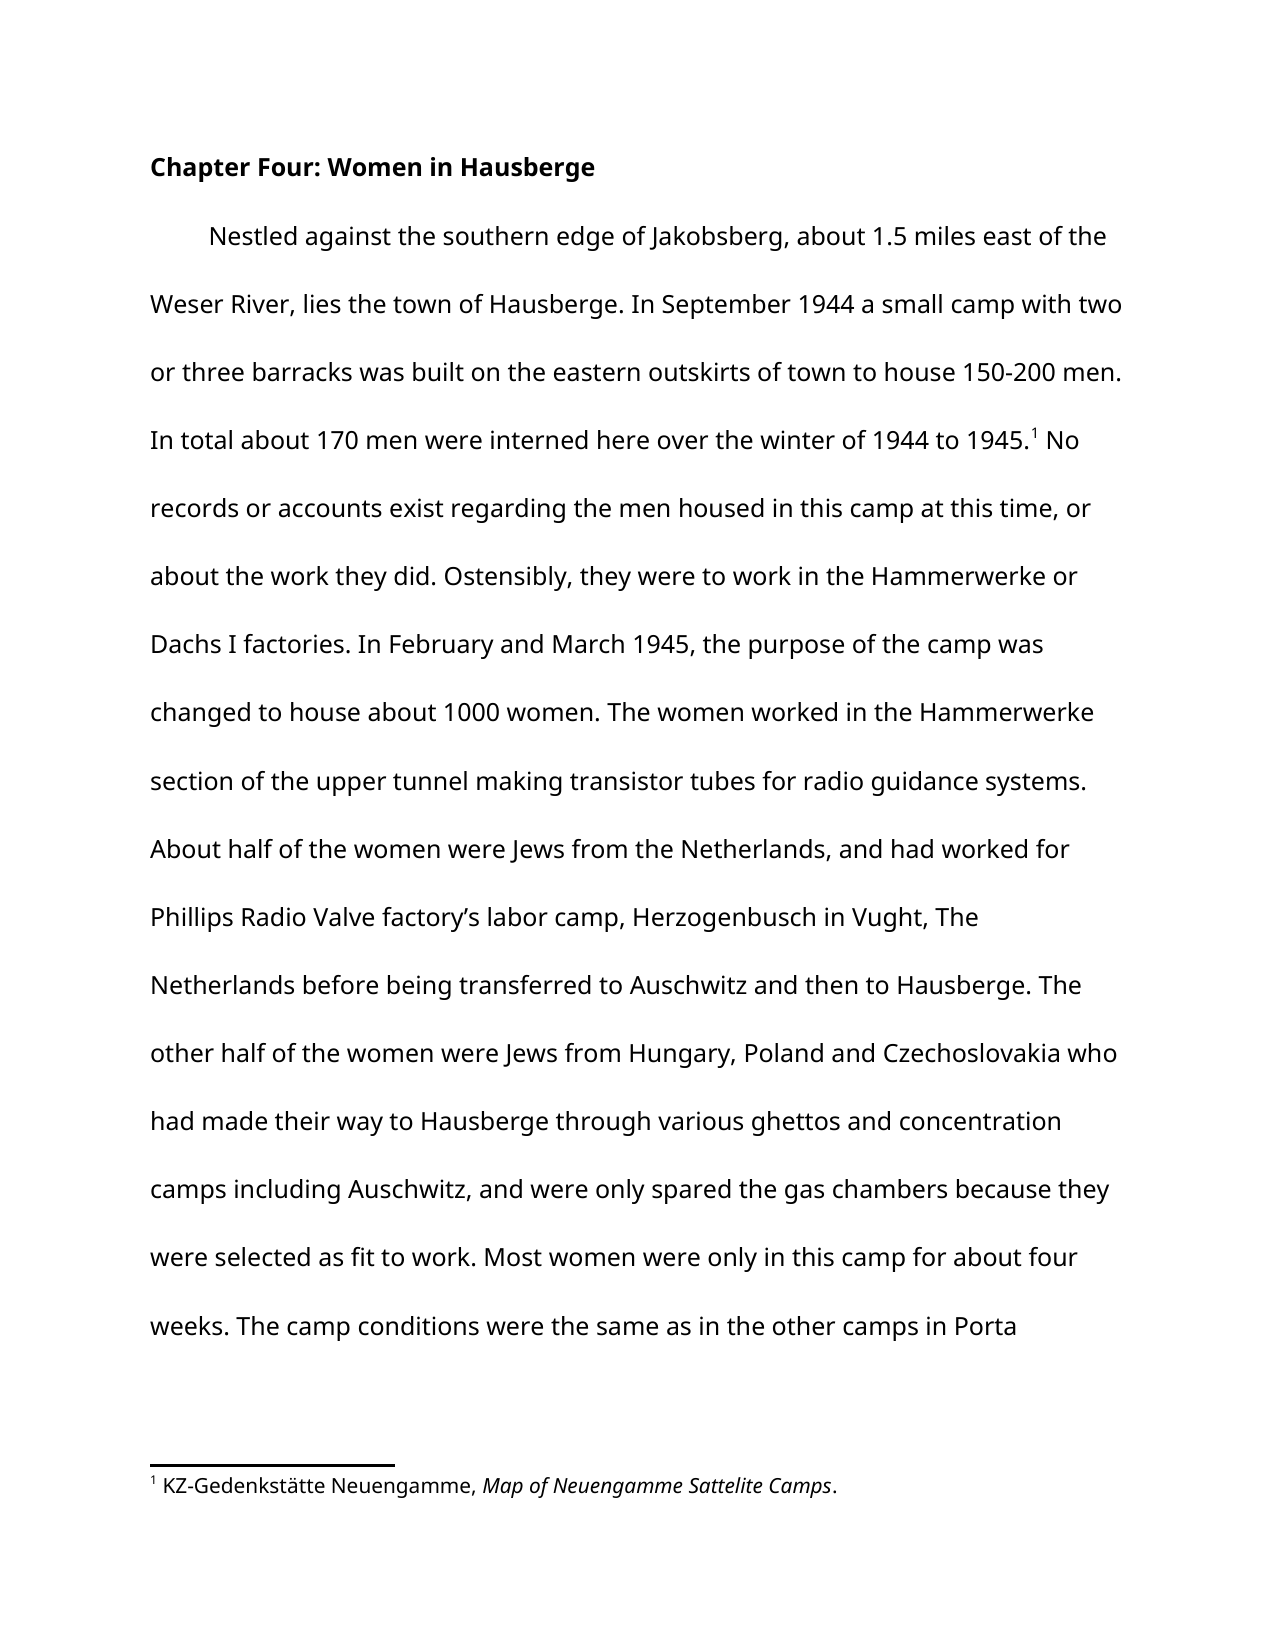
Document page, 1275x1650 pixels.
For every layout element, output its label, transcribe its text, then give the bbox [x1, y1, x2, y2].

text KZ-Gedenkstätte Neuengamme, Map of Neuengamme Sattelite Camps. [150, 1472, 1125, 1500]
text Nestled against the southern edge of Jakobsberg, about 1.5 miles east of the Weser River, lies the town of Hausberge. In September 1944 a small camp with two or three barracks was built on the eastern outskirts of town to house 150-200 men. In total about 170 men were interned here over the winter of 1944 to 1945. No records or accounts exist regarding the men housed in this camp at this time, or about the work they did. Ostensibly, they were to work in the Hammerwerke or Dachs I factories. In February and March 1945, the purpose of the camp was changed to house about 1000 women. The women worked in the Hammerwerke section of the upper tunnel making transistor tubes for radio guidance systems. About half of the women were Jews from the Netherlands, and had worked for Phillips Radio Valve factory’s labor camp, Herzogenbusch in Vught, The Netherlands before being transferred to Auschwitz and then to Hausberge. The other half of the women were Jews from Hungary, Poland and Czechoslovakia who had made their way to Hausberge through various ghettos and concentration camps including Auschwitz, and were only spared the gas chambers because they were selected as fit to work. Most women were only in this camp for about four weeks. The camp conditions were the same as in the other camps in Porta [150, 218, 1125, 1342]
text Chapter Four: Women in Hausberge [150, 150, 1125, 184]
